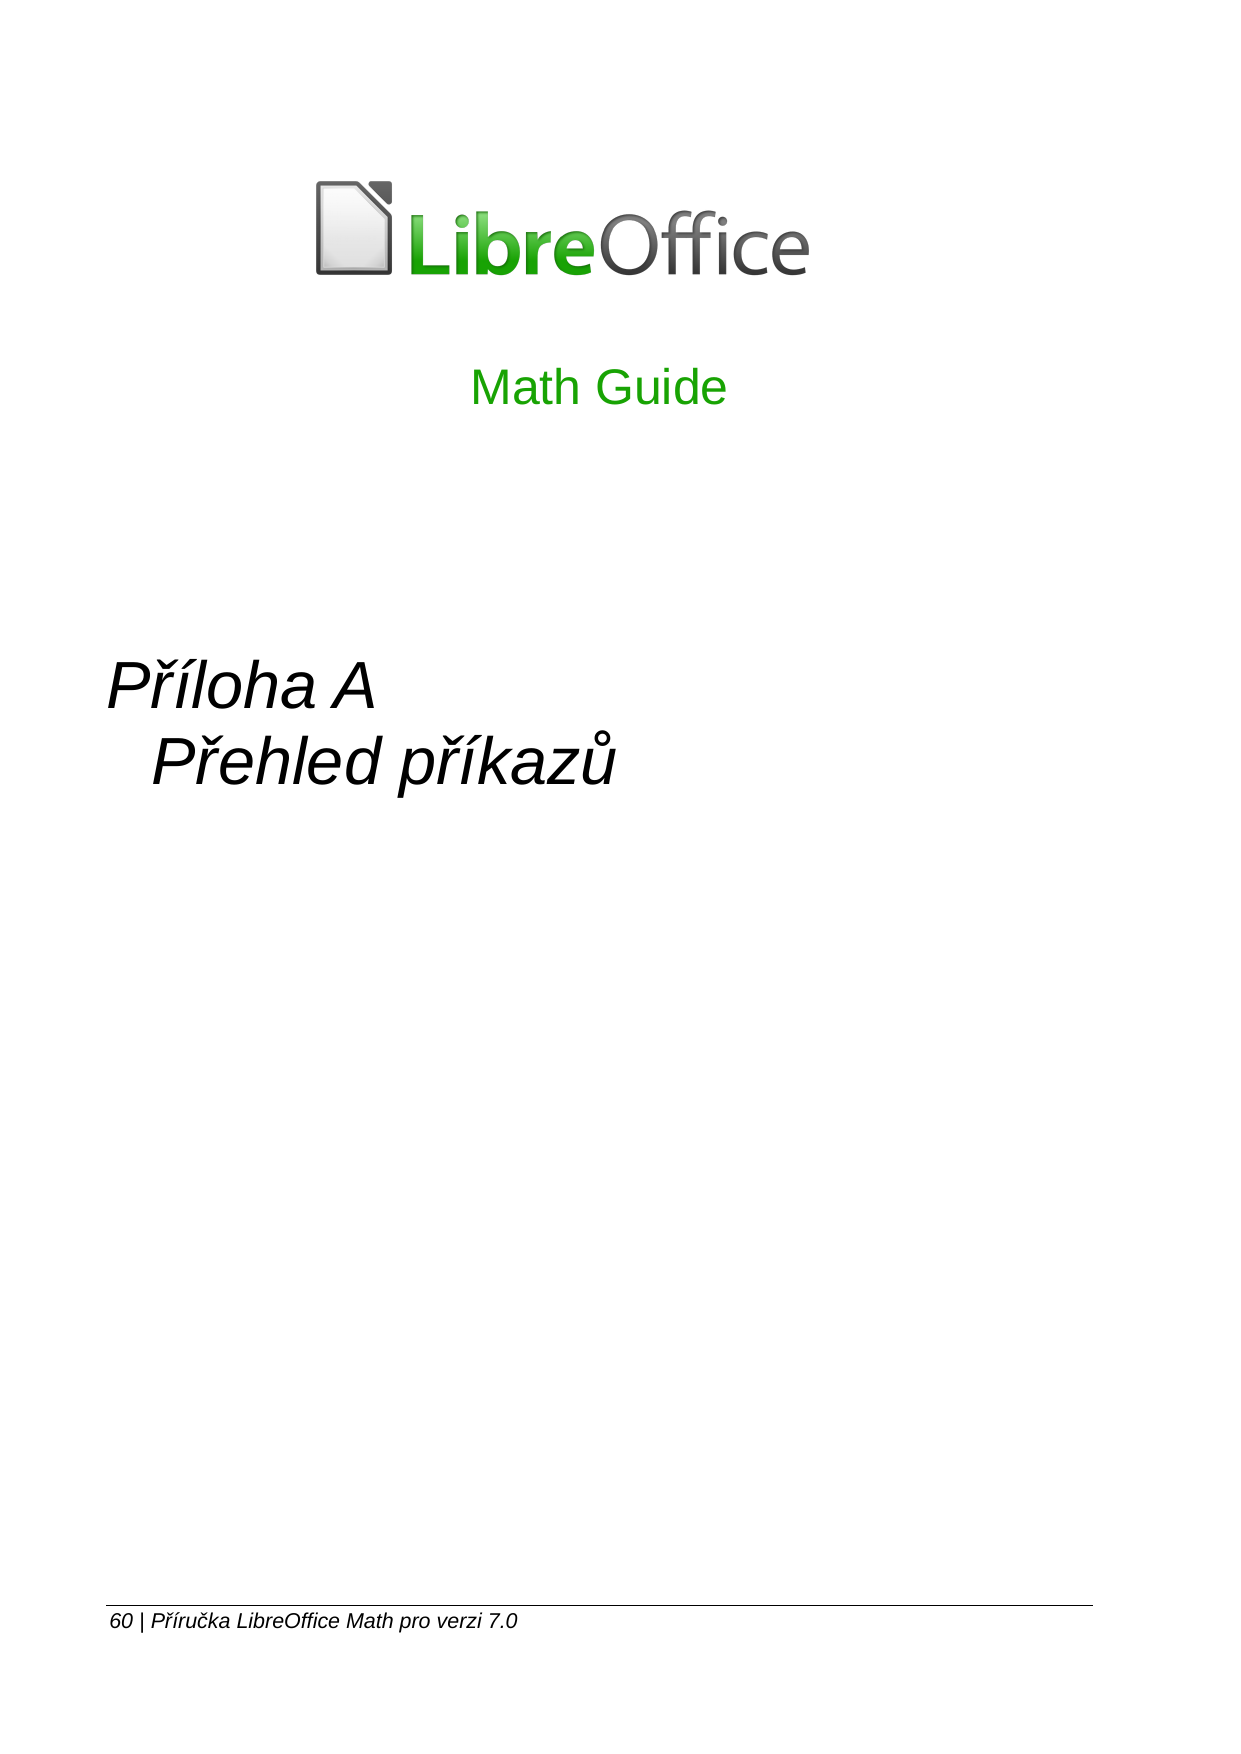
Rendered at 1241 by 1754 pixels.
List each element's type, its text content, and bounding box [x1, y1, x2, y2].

text Příručka programu Math [106, 357, 1093, 415]
picture [311, 177, 812, 282]
title Příloha A Přehled příkazů [106, 646, 1093, 799]
